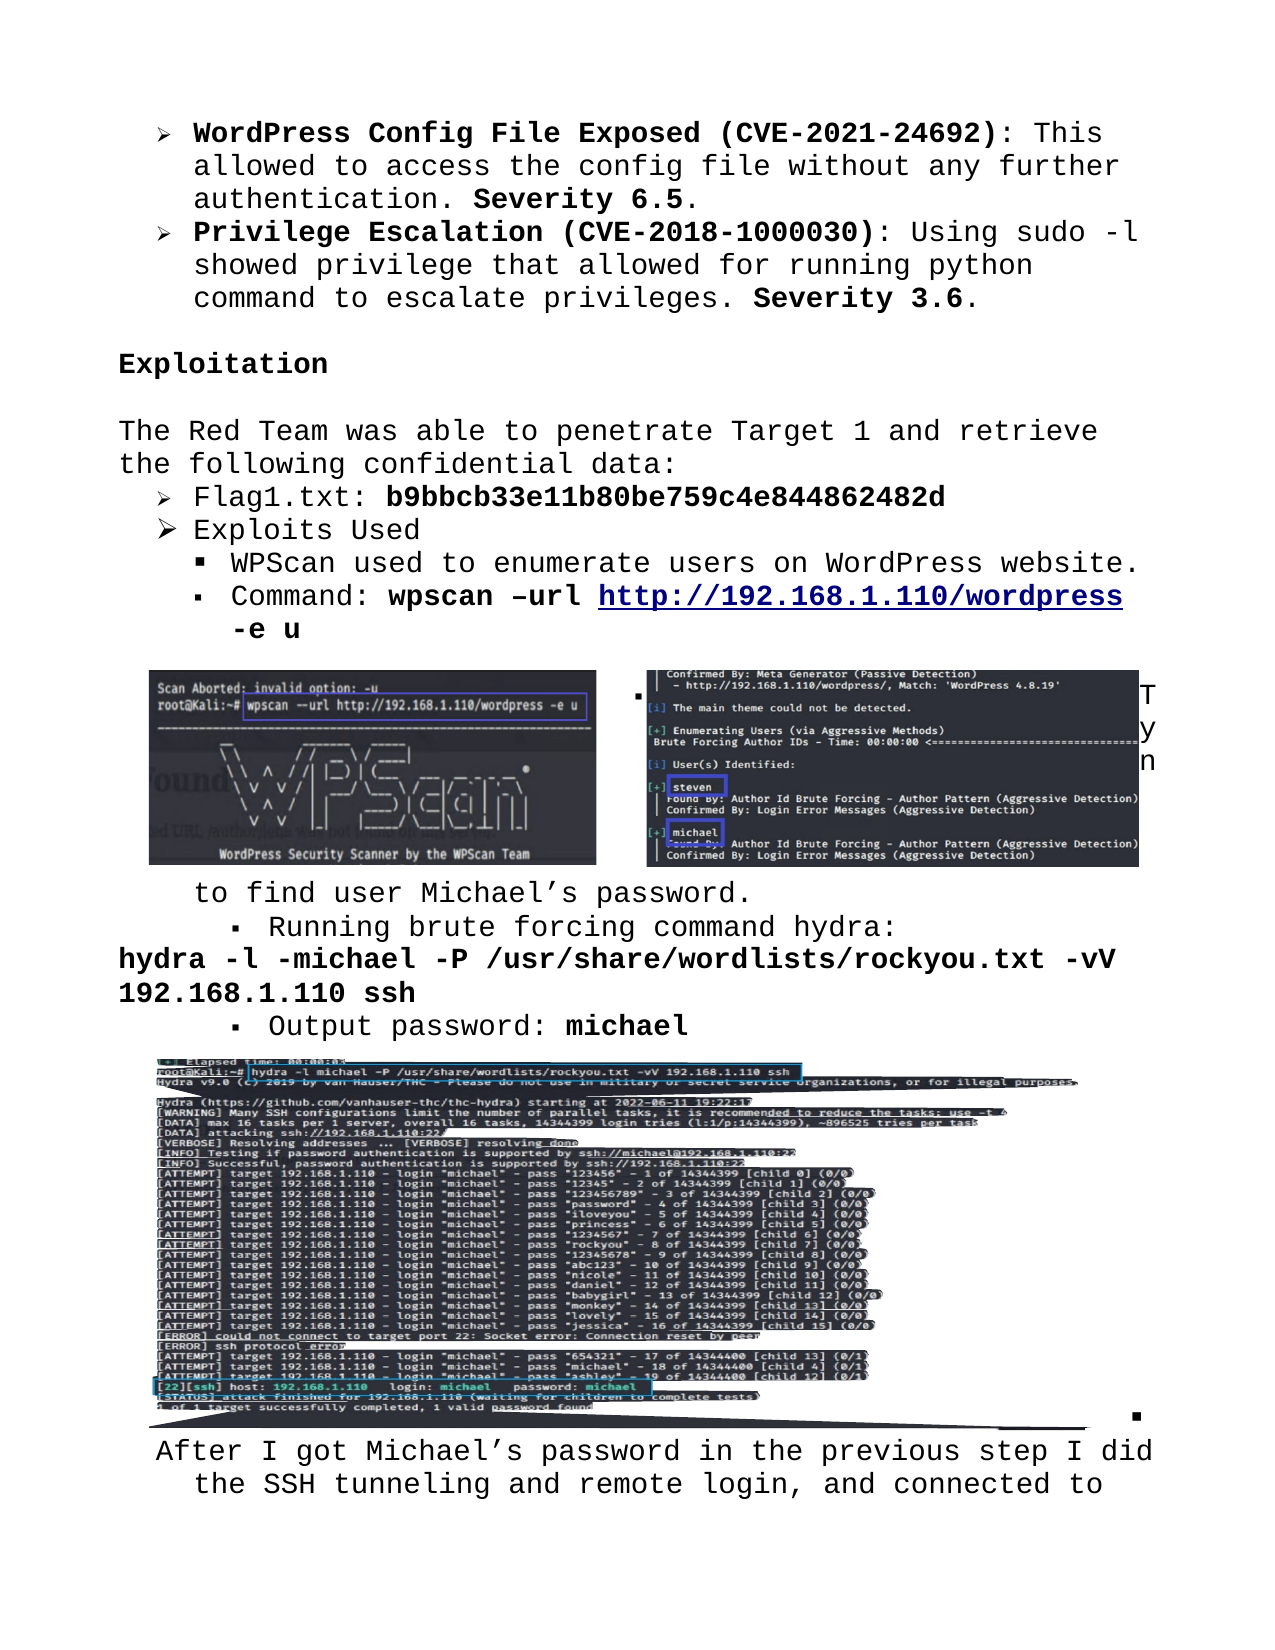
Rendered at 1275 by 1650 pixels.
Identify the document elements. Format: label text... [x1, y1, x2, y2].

list Running brute forcing command hydra: [231, 912, 1157, 945]
list Command: wpscan –url http://192.168.1.110/wordpress -e u [193, 581, 1157, 647]
list Privilege Escalation (CVE-2018-1000030): Using sudo -l showed privilege that allowed for running python command to escalate privileges. Severity 3.6. [156, 217, 1157, 316]
text hydra -l -michael -P /usr/share/wordlists/rockyou.txt -vV 192.168.1.110 ssh [118, 945, 1157, 1011]
list Flag1.txt: b9bbcb33e11b80be759c4e844862482d [156, 482, 1157, 515]
list Exploits Used [156, 515, 1157, 548]
text Exploitation [118, 349, 1157, 382]
text The Red Team was able to penetrate Target 1 and retrieve the following confidential data: [118, 416, 1157, 482]
list Trying to find user Michael’s password. [156, 681, 1157, 912]
list WordPress Config File Exposed (CVE-2021-24692): This allowed to access the config file without any further authentication. Severity 6.5. [156, 118, 1157, 217]
list Output password: michael [231, 1011, 1157, 1044]
list WPScan used to enumerate users on WordPress website. [193, 548, 1157, 581]
list After I got Michael’s password in the previous step I did the SSH tunneling and remote login, and connected to [156, 1403, 1157, 1502]
